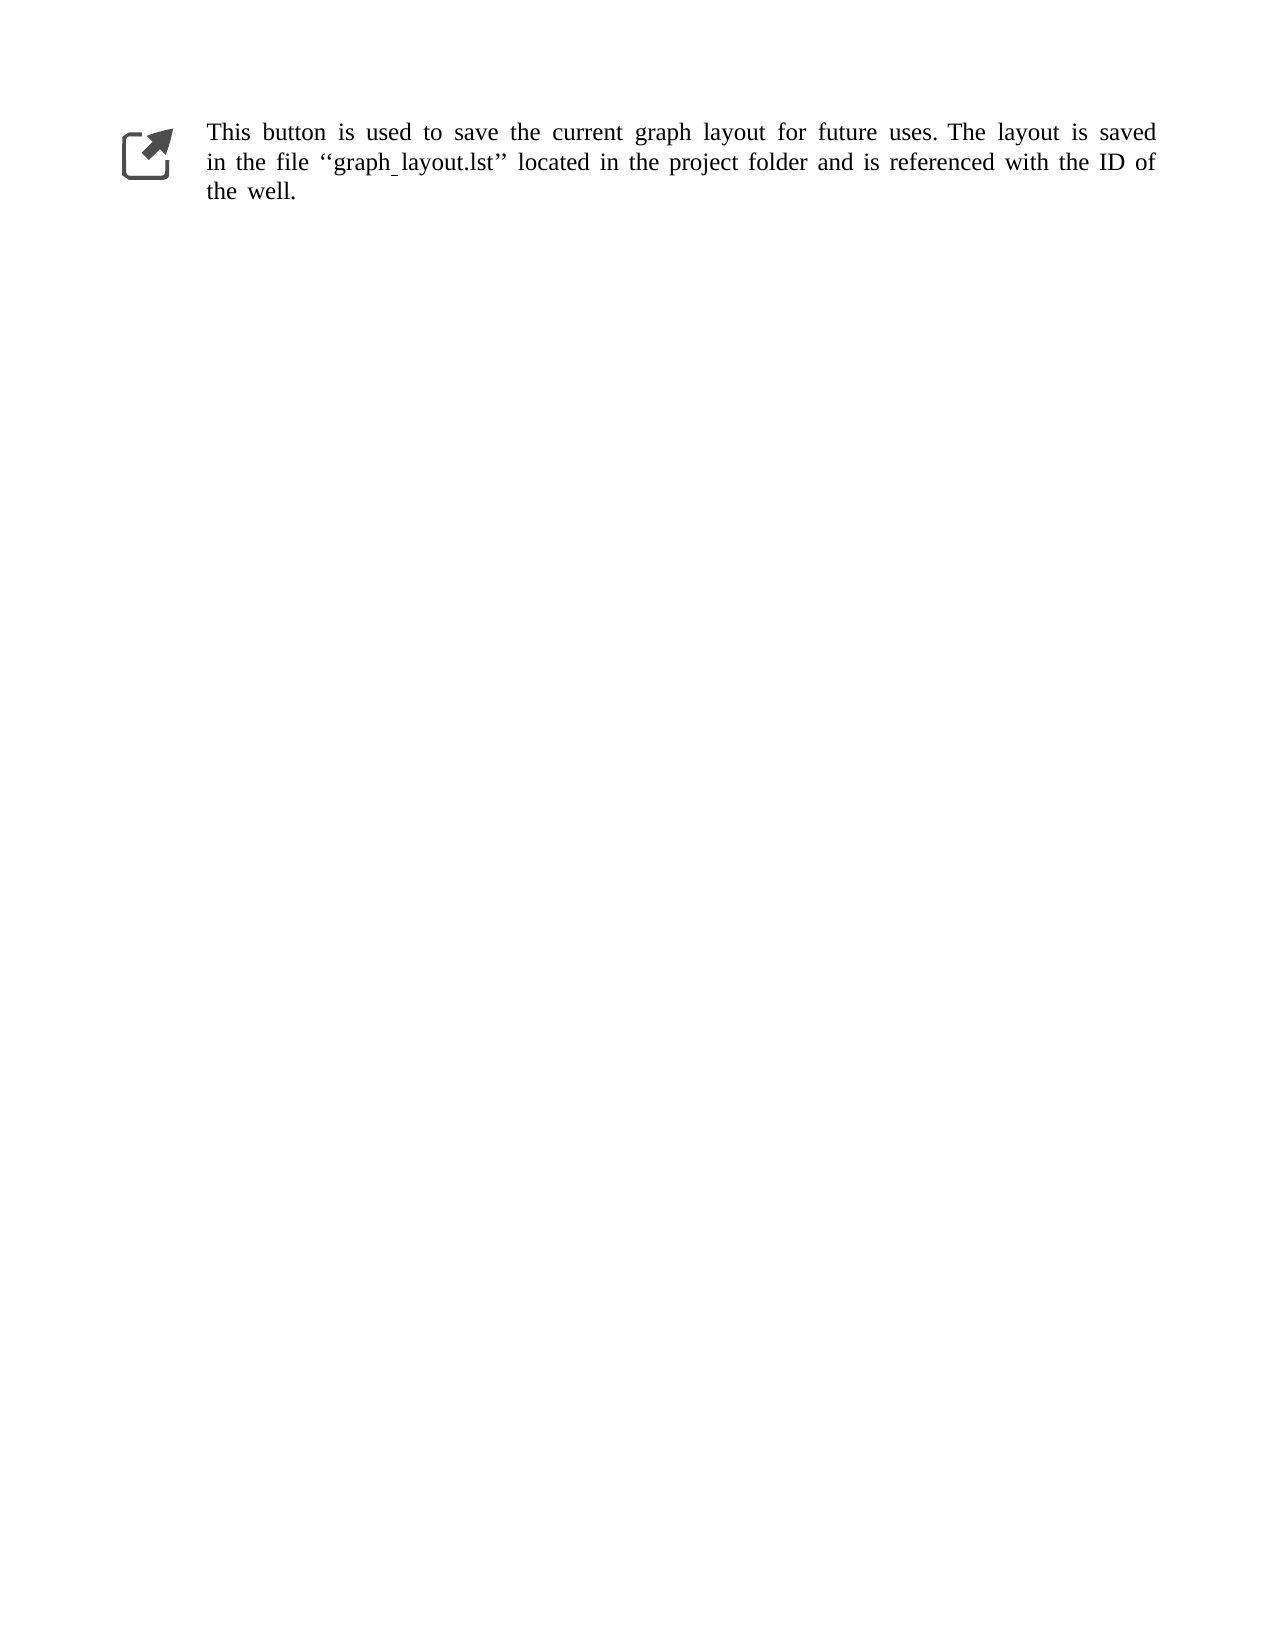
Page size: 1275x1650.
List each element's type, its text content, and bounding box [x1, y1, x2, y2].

text This button is used to save the current graph layout for future uses. The layout is saved in the file ‘‘graph layout.lst’’ located in the project folder and is referenced with the ID of the well. [206, 117, 1157, 205]
